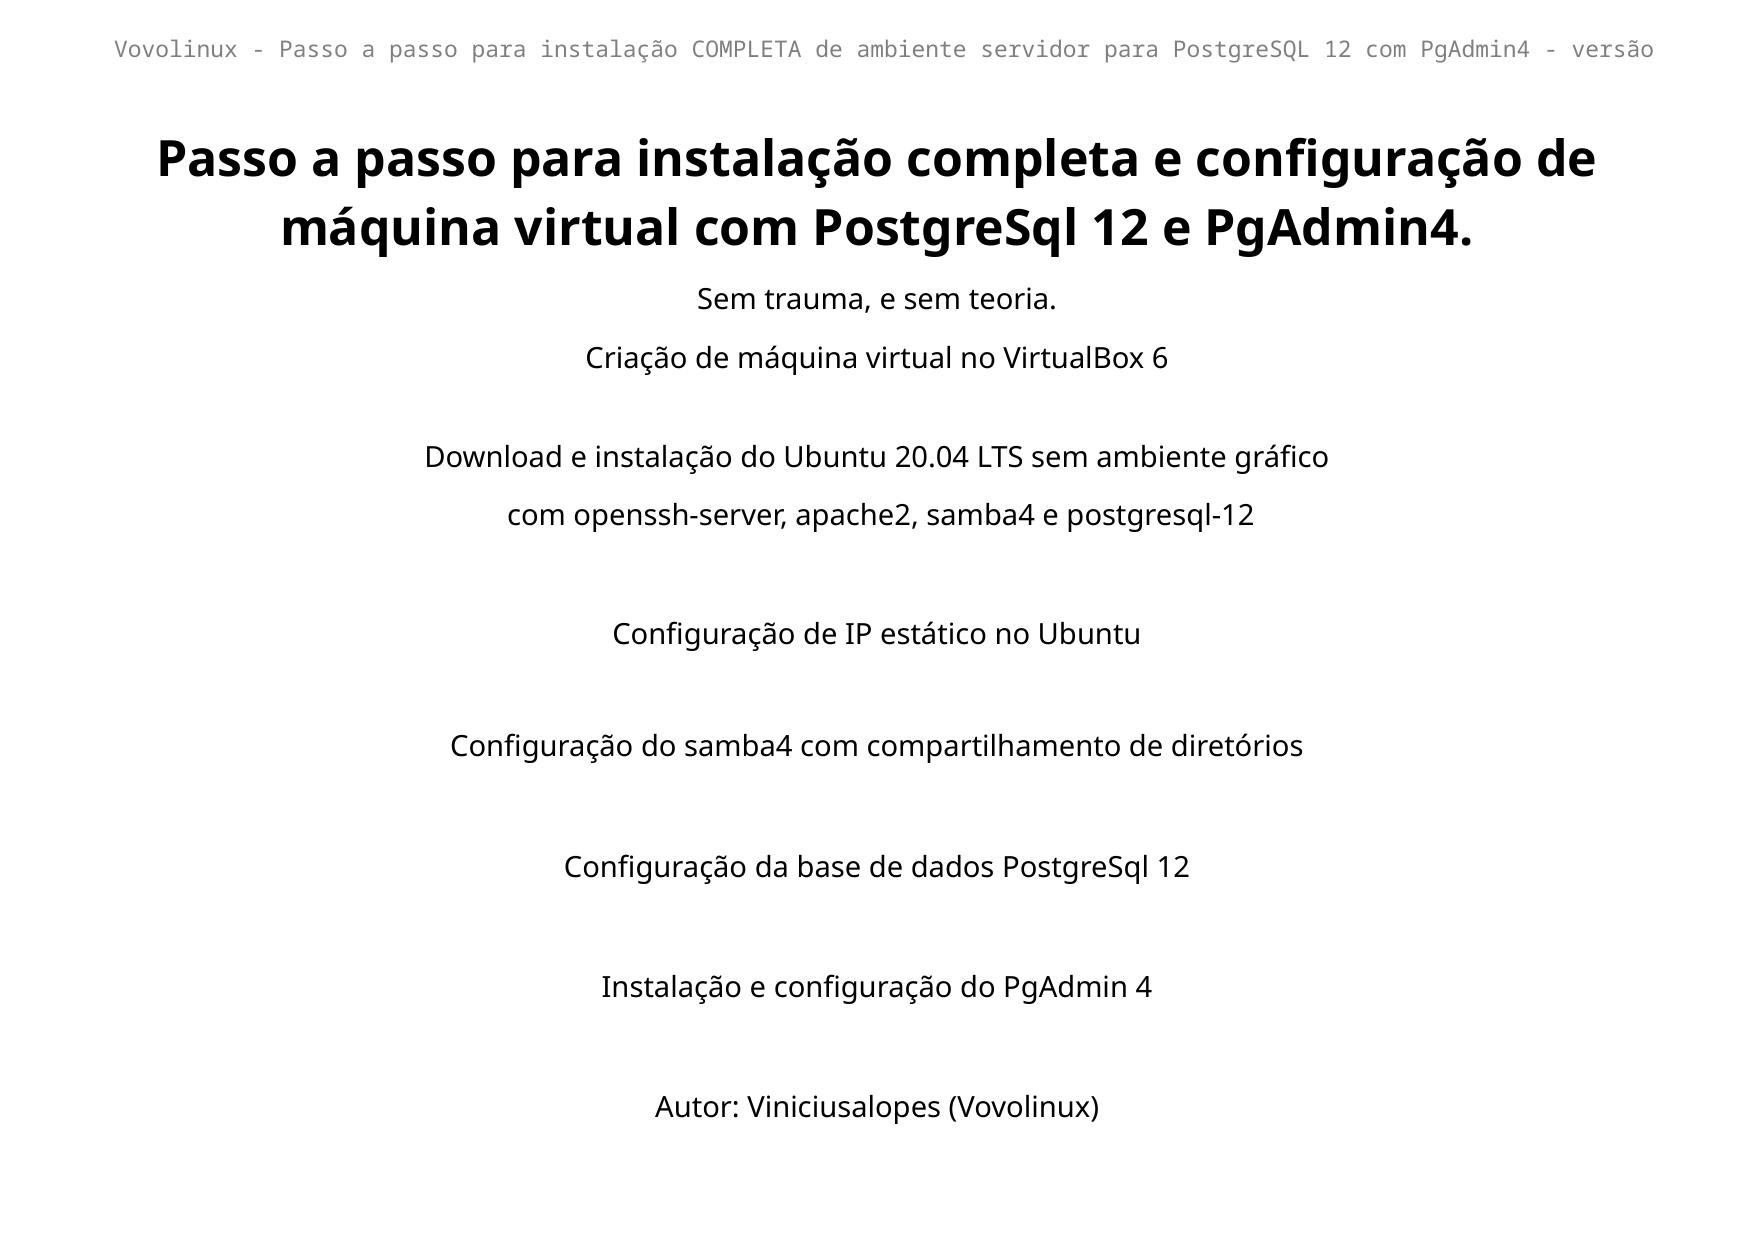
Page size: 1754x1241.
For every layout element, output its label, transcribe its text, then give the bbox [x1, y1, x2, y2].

text Instalação e configuração do PgAdmin 4 [59, 966, 1695, 1006]
text Configuração da base de dados PostgreSql 12 [59, 846, 1695, 886]
text Configuração do samba4 com compartilhamento de diretórios [59, 725, 1695, 765]
subtitle Download e instalação do Ubuntu 20.04 LTS sem ambiente gráfico [59, 436, 1695, 476]
title Passo a passo para instalação completa e configuração de máquina virtual com PostgreSql 12 e PgAdmin4. [59, 123, 1695, 260]
subtitle Configuração de IP estático no Ubuntu [59, 613, 1695, 653]
text Autor: Viniciusalopes (Vovolinux) [59, 1087, 1695, 1126]
subtitle Sem trauma, e sem teoria. [59, 278, 1695, 318]
subtitle Criação de máquina virtual no VirtualBox 6 [59, 337, 1695, 377]
subtitle com openssh-server, apache2, samba4 e postgresql-12 [59, 494, 1695, 534]
